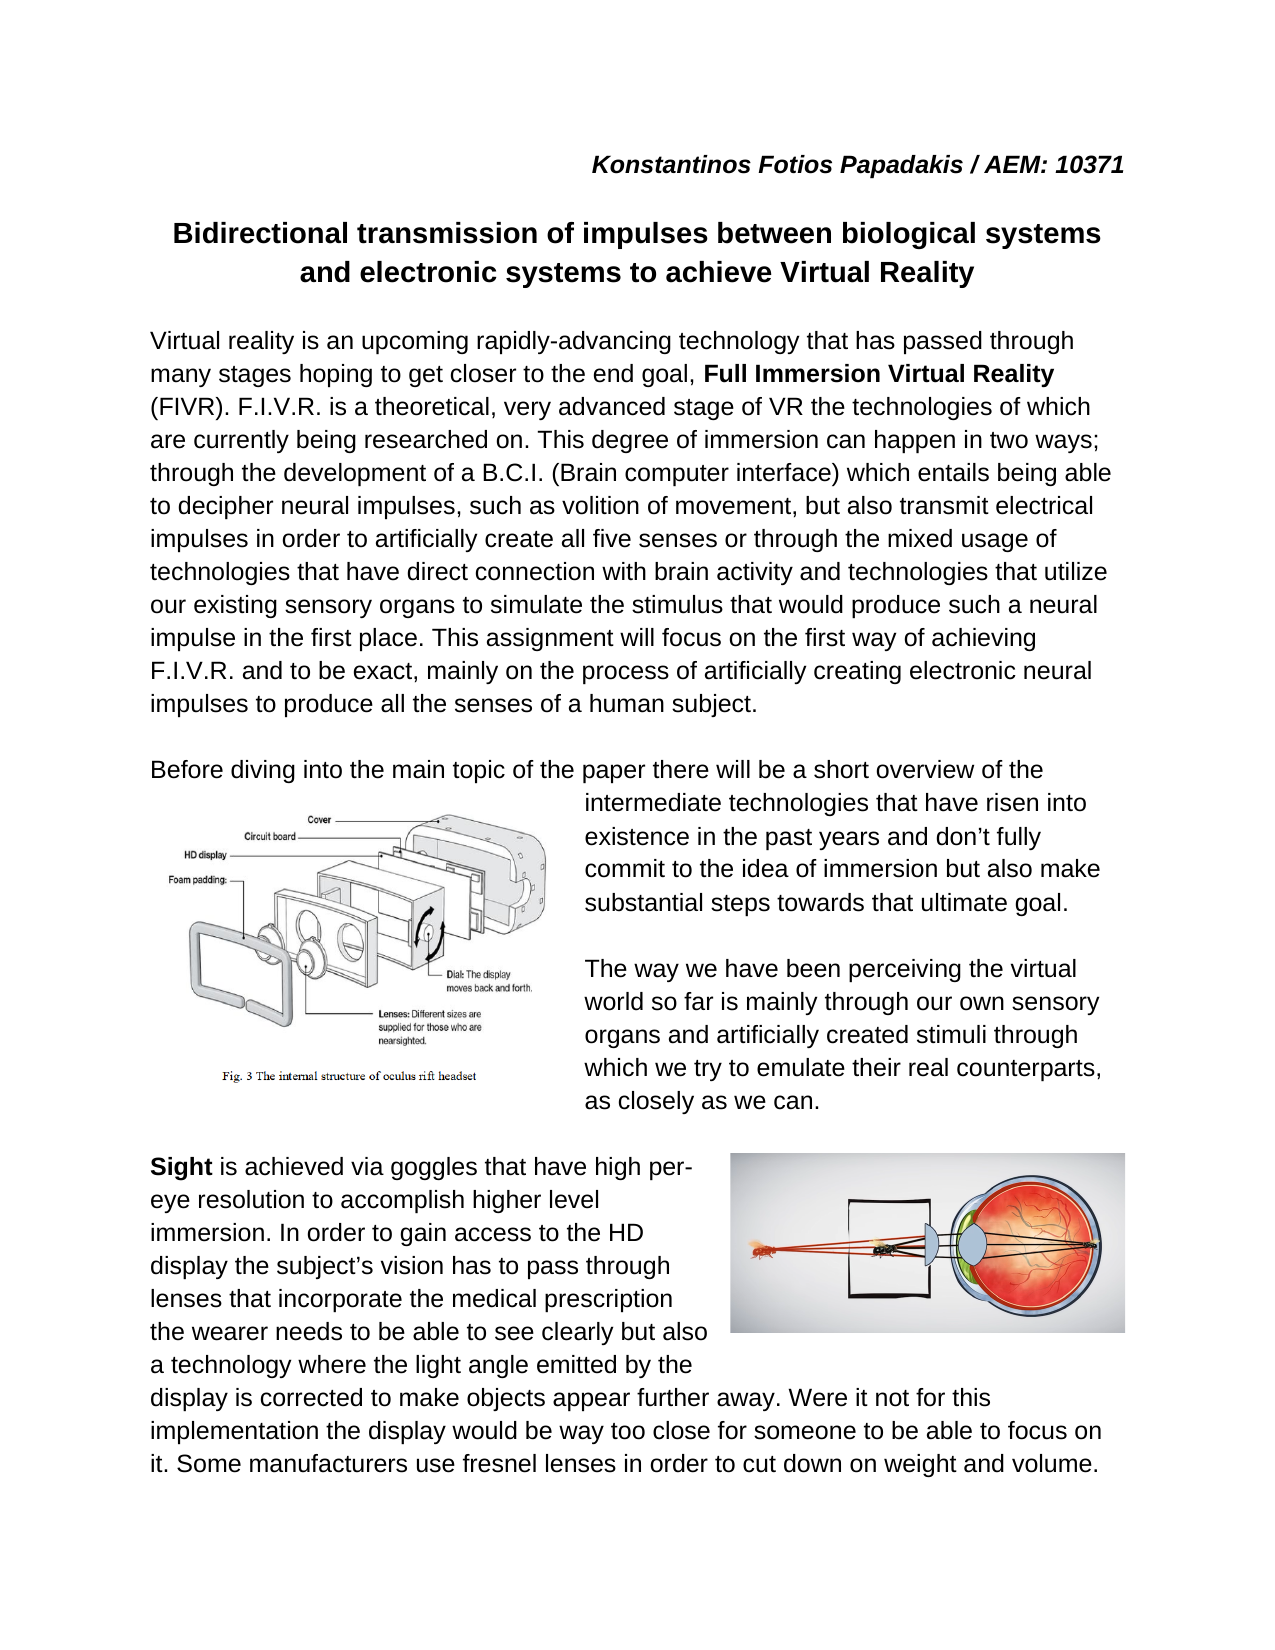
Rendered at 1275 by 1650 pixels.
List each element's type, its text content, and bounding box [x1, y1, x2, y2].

text The way we have been perceiving the virtual world so far is mainly through our own sensory organs and artificially created stimuli through which we try to emulate their real counterparts, as closely as we can. [150, 953, 1125, 1114]
text Virtual reality is an upcoming rapidly-advancing technology that has passed through many stages hoping to get closer to the end goal, Full Immersion Virtual Reality (FIVR). F.I.V.R. is a theoretical, very advanced stage of VR the technologies of which are currently being researched on. This degree of immersion can happen in two ways; through the development of a B.C.I. (Brain computer interface) which entails being able to decipher neural impulses, such as volition of movement, but also transmit electrical impulses in order to artificially create all five senses or through the mixed usage of technologies that have direct connection with brain activity and technologies that utilize our existing sensory organs to simulate the stimulus that would produce such a neural impulse in the first place. This assignment will focus on the first way of achieving F.I.V.R. and to be exact, mainly on the process of artificially creating electronic neural impulses to produce all the senses of a human subject. [150, 326, 1125, 718]
picture [150, 805, 566, 1087]
picture [730, 1153, 1125, 1333]
text Konstantinos Fotios Papadakis / AEM: 10371 [150, 150, 1125, 179]
text Bidirectional transmission of impulses between biological systems and electronic systems to achieve Virtual Reality [150, 216, 1125, 288]
text Sight is achieved via goggles that have high per-eye resolution to accomplish higher level immersion. In order to gain access to the HD display the subject’s vision has to pass through lenses that incorporate the medical prescription the wearer needs to be able to see clearly but also a technology where the light angle emitted by the display is corrected to make objects appear further away. Were it not for this implementation the display would be way too close for someone to be able to focus on it. Some manufacturers use fresnel lenses in order to cut down on weight and volume. [150, 1152, 1125, 1478]
text Before diving into the main topic of the paper there will be a short overview of the intermediate technologies that have risen into existence in the past years and don’t fully commit to the idea of immersion but also make substantial steps towards that ultimate goal. [150, 755, 1125, 916]
